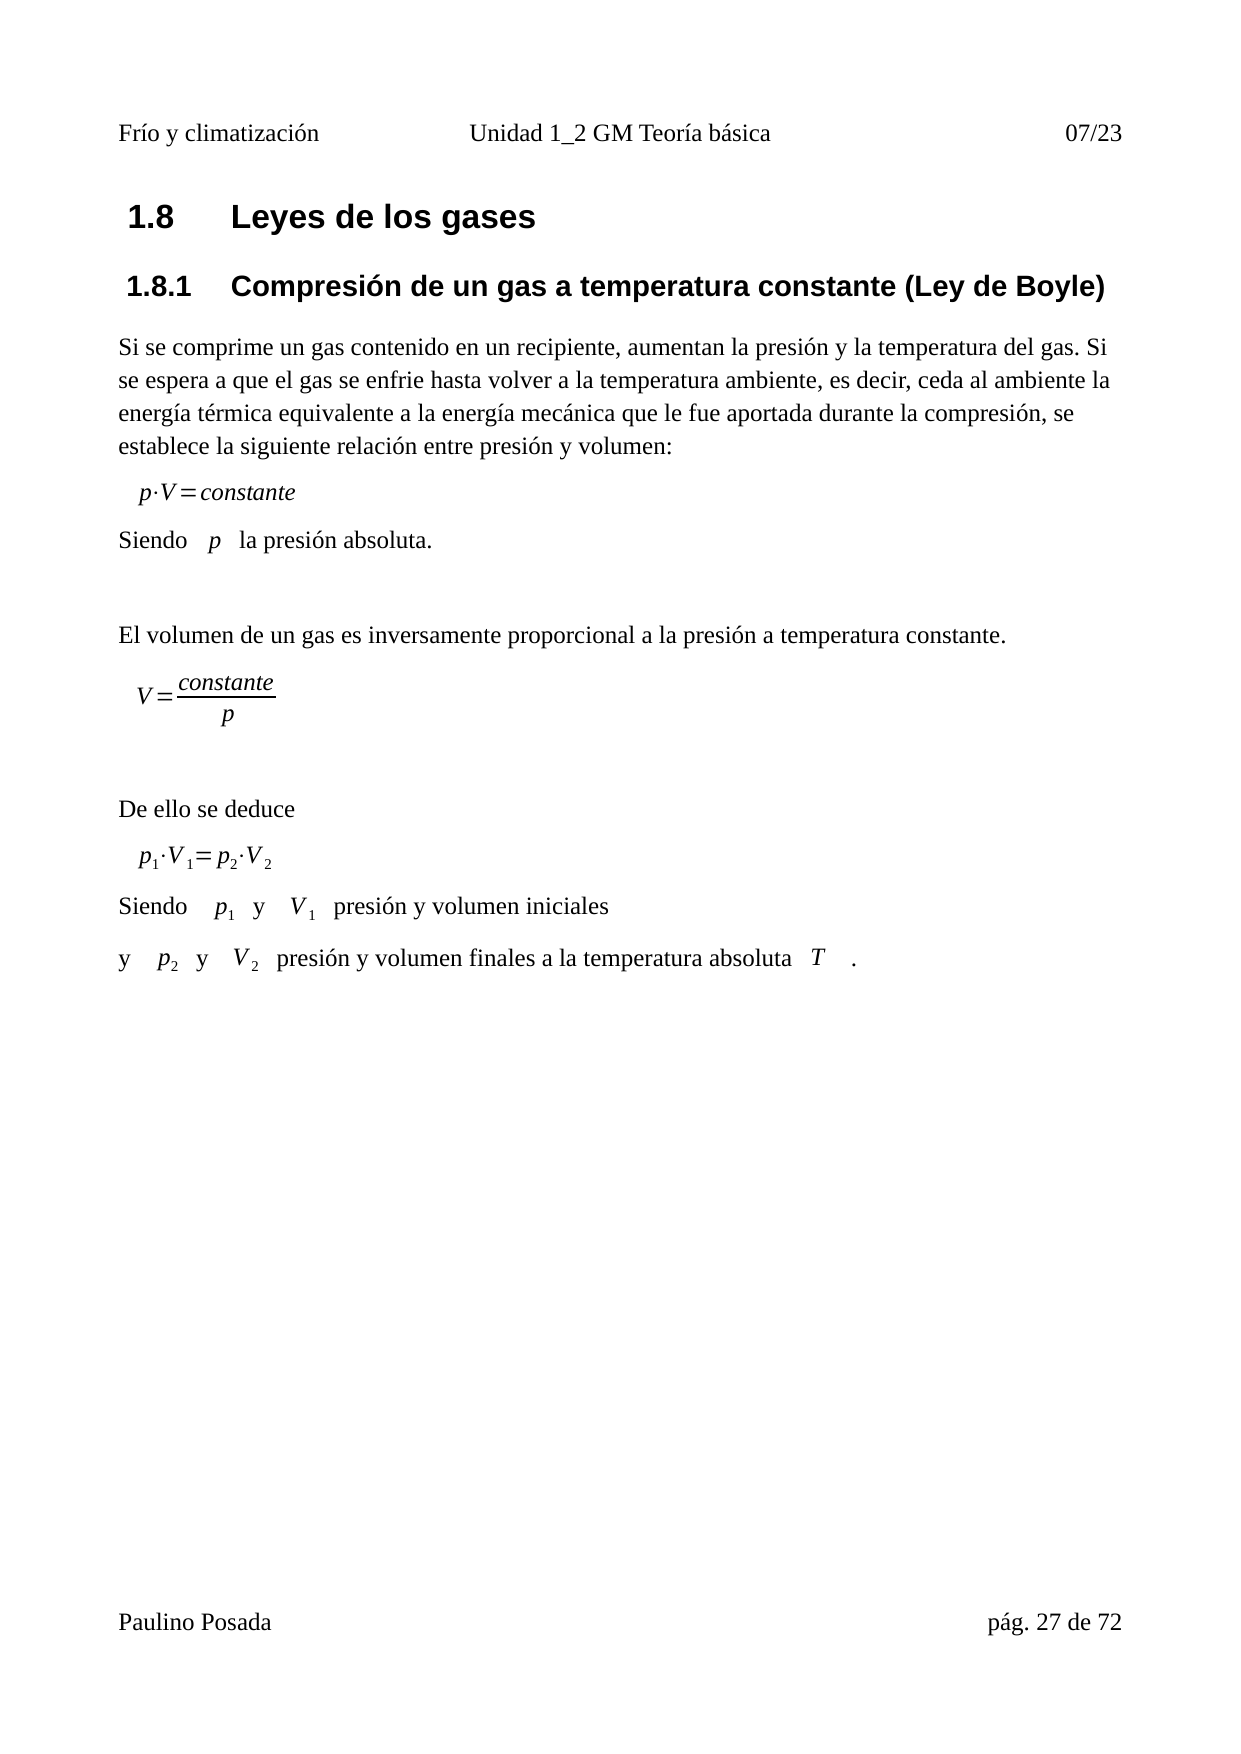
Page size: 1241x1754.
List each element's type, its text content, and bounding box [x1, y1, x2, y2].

text Si se comprime un gas contenido en un recipiente, aumentan la presión y la temperatura del gas. Si se espera a que el gas se enfrie hasta volver a la temperatura ambiente, es decir, ceda al ambiente la energía térmica equivalente a la energía mecánica que le fue aportada durante la compresión, se establece la siguiente relación entre presión y volumen: [118, 332, 1122, 460]
text El volumen de un gas es inversamente proporcional a la presión a temperatura constante. [118, 621, 1122, 649]
subtitle Compresión de un gas a temperatura constante (Ley de Boyle) [118, 269, 1122, 303]
text Siendo y presión y volumen iniciales [118, 891, 1122, 924]
text De ello se deduce [118, 794, 1122, 822]
subtitle Leyes de los gases [118, 197, 1122, 236]
text Siendola presión absoluta. [118, 525, 1122, 554]
text y y presión y volumen finales a la temperatura absoluta . [118, 943, 1122, 975]
